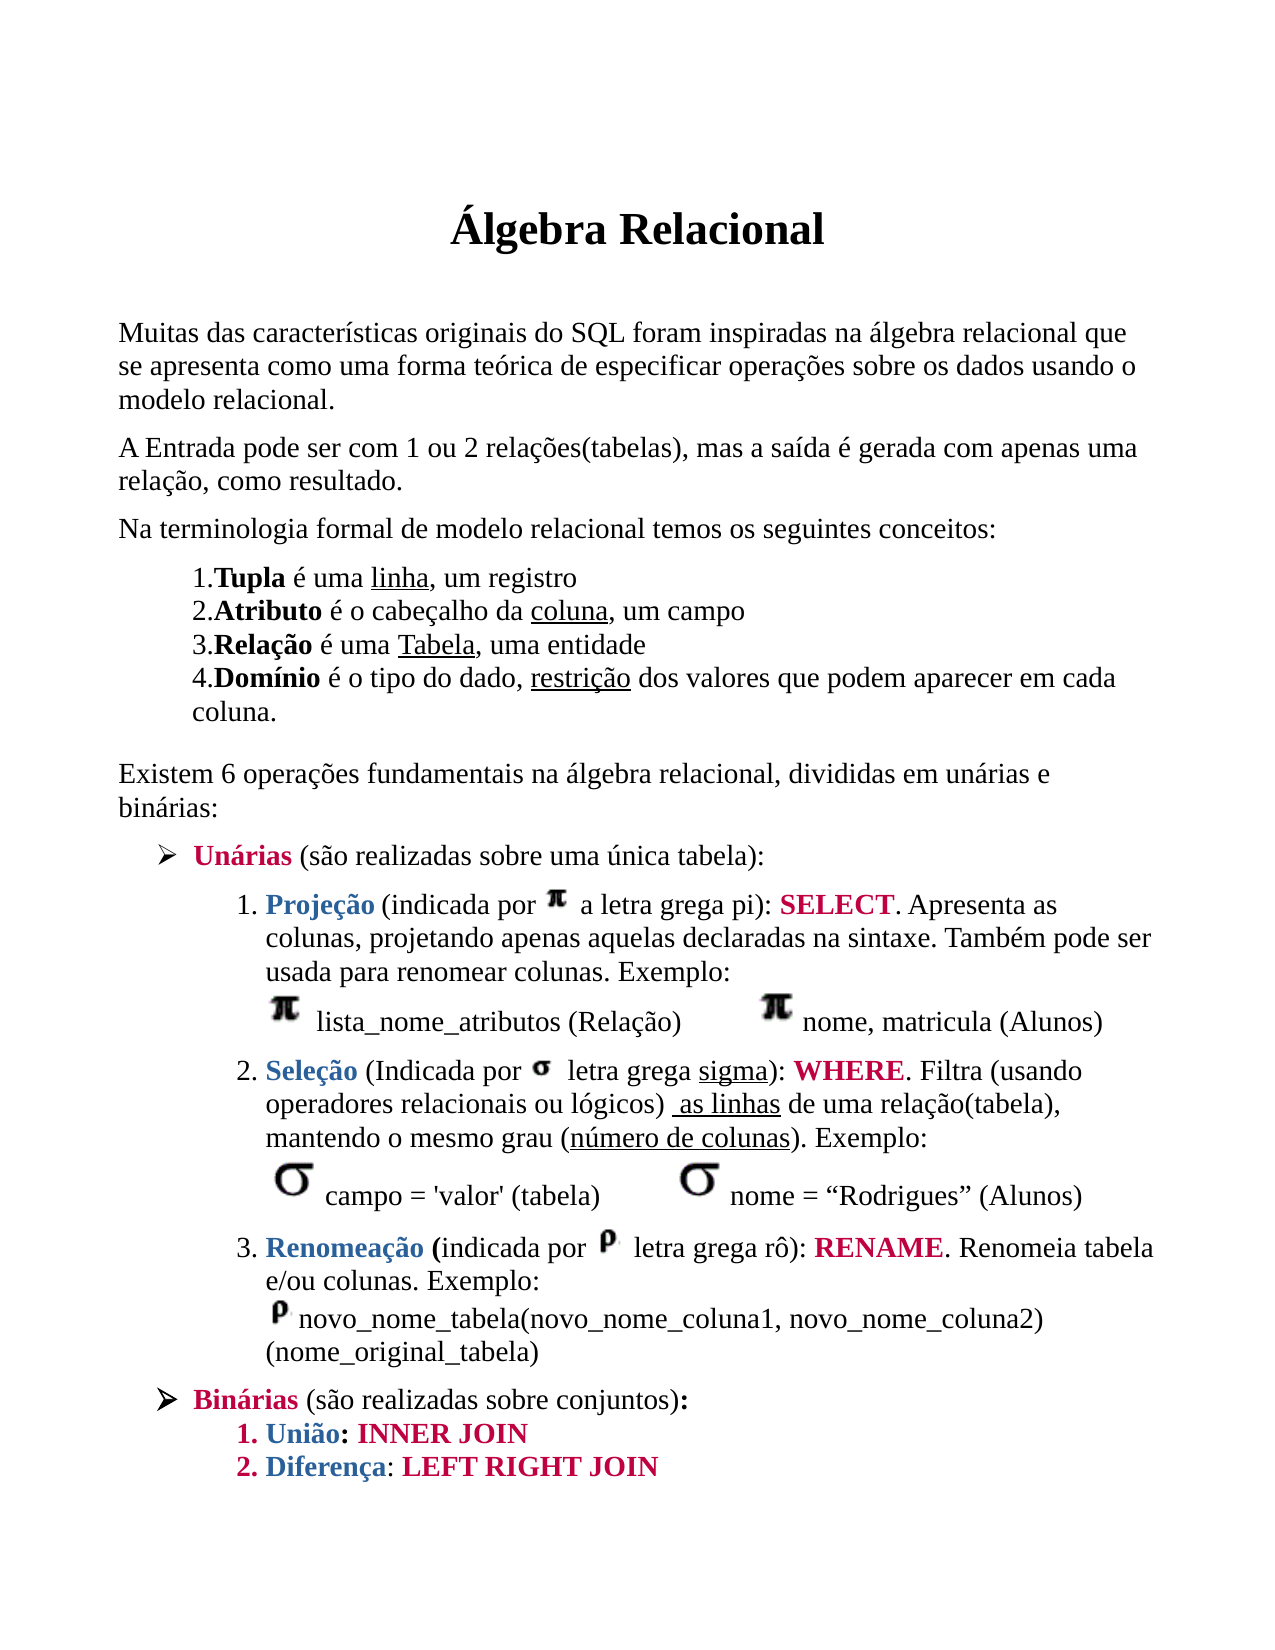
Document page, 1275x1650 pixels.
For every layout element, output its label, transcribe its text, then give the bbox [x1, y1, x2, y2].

list Seleção (Indicada por letra grega sigma): WHERE. Filtra (usando operadores relacionais ou lógicos) as linhas de uma relação(tabela), mantendo o mesmo grau (número de colunas). Exemplo: campo = 'valor' (tabela) nome = “Rodrigues” (Alunos) [236, 1053, 1157, 1211]
list Atributo é o cabeçalho da coluna, um campo [118, 593, 1157, 627]
subtitle Álgebra Relacional [118, 201, 1157, 254]
text A Entrada pode ser com 1 ou 2 relações(tabelas), mas a saída é gerada com apenas uma relação, como resultado. [118, 430, 1157, 497]
picture [593, 1225, 627, 1257]
picture [755, 987, 803, 1032]
text Existem 6 operações fundamentais na álgebra relacional, divididas em unárias e binárias: [118, 756, 1157, 823]
list Diferença: LEFT RIGHT JOIN [236, 1449, 1157, 1483]
picture [265, 1296, 299, 1328]
picture [265, 990, 309, 1032]
list Relação é uma Tabela, uma entidade [118, 627, 1157, 660]
list Renomeação (indicada por letra grega rô): RENAME. Renomeia tabela e/ou colunas. Exemplo: novo_nome_tabela(novo_nome_coluna1, novo_nome_coluna2) (nome_original_tabela) [236, 1226, 1157, 1368]
text Muitas das características originais do SQL foram inspiradas na álgebra relacional que se apresenta como uma forma teórica de especificar operações sobre os dados usando o modelo relacional. [118, 315, 1157, 415]
list União: INNER JOIN [236, 1416, 1157, 1449]
list Unárias (são realizadas sobre uma única tabela): [156, 838, 1157, 871]
list Binárias (são realizadas sobre conjuntos): [156, 1382, 1157, 1416]
text Na terminologia formal de modelo relacional temos os seguintes conceitos: [118, 512, 1157, 545]
picture [543, 886, 573, 915]
list Domínio é o tipo do dado, restrição dos valores que podem aparecer em cada coluna. [118, 660, 1157, 727]
list Tupla é uma linha, um registro [118, 560, 1157, 593]
list Projeção (indicada por a letra grega pi): SELECT. Apresenta as colunas, projetando apenas aquelas declaradas na sintaxe. Também pode ser usada para renomear colunas. Exemplo: lista_nome_atributos (Relação) nome, matricula (Alunos) [236, 886, 1157, 1038]
picture [265, 1153, 325, 1205]
picture [670, 1153, 730, 1205]
picture [528, 1058, 560, 1080]
